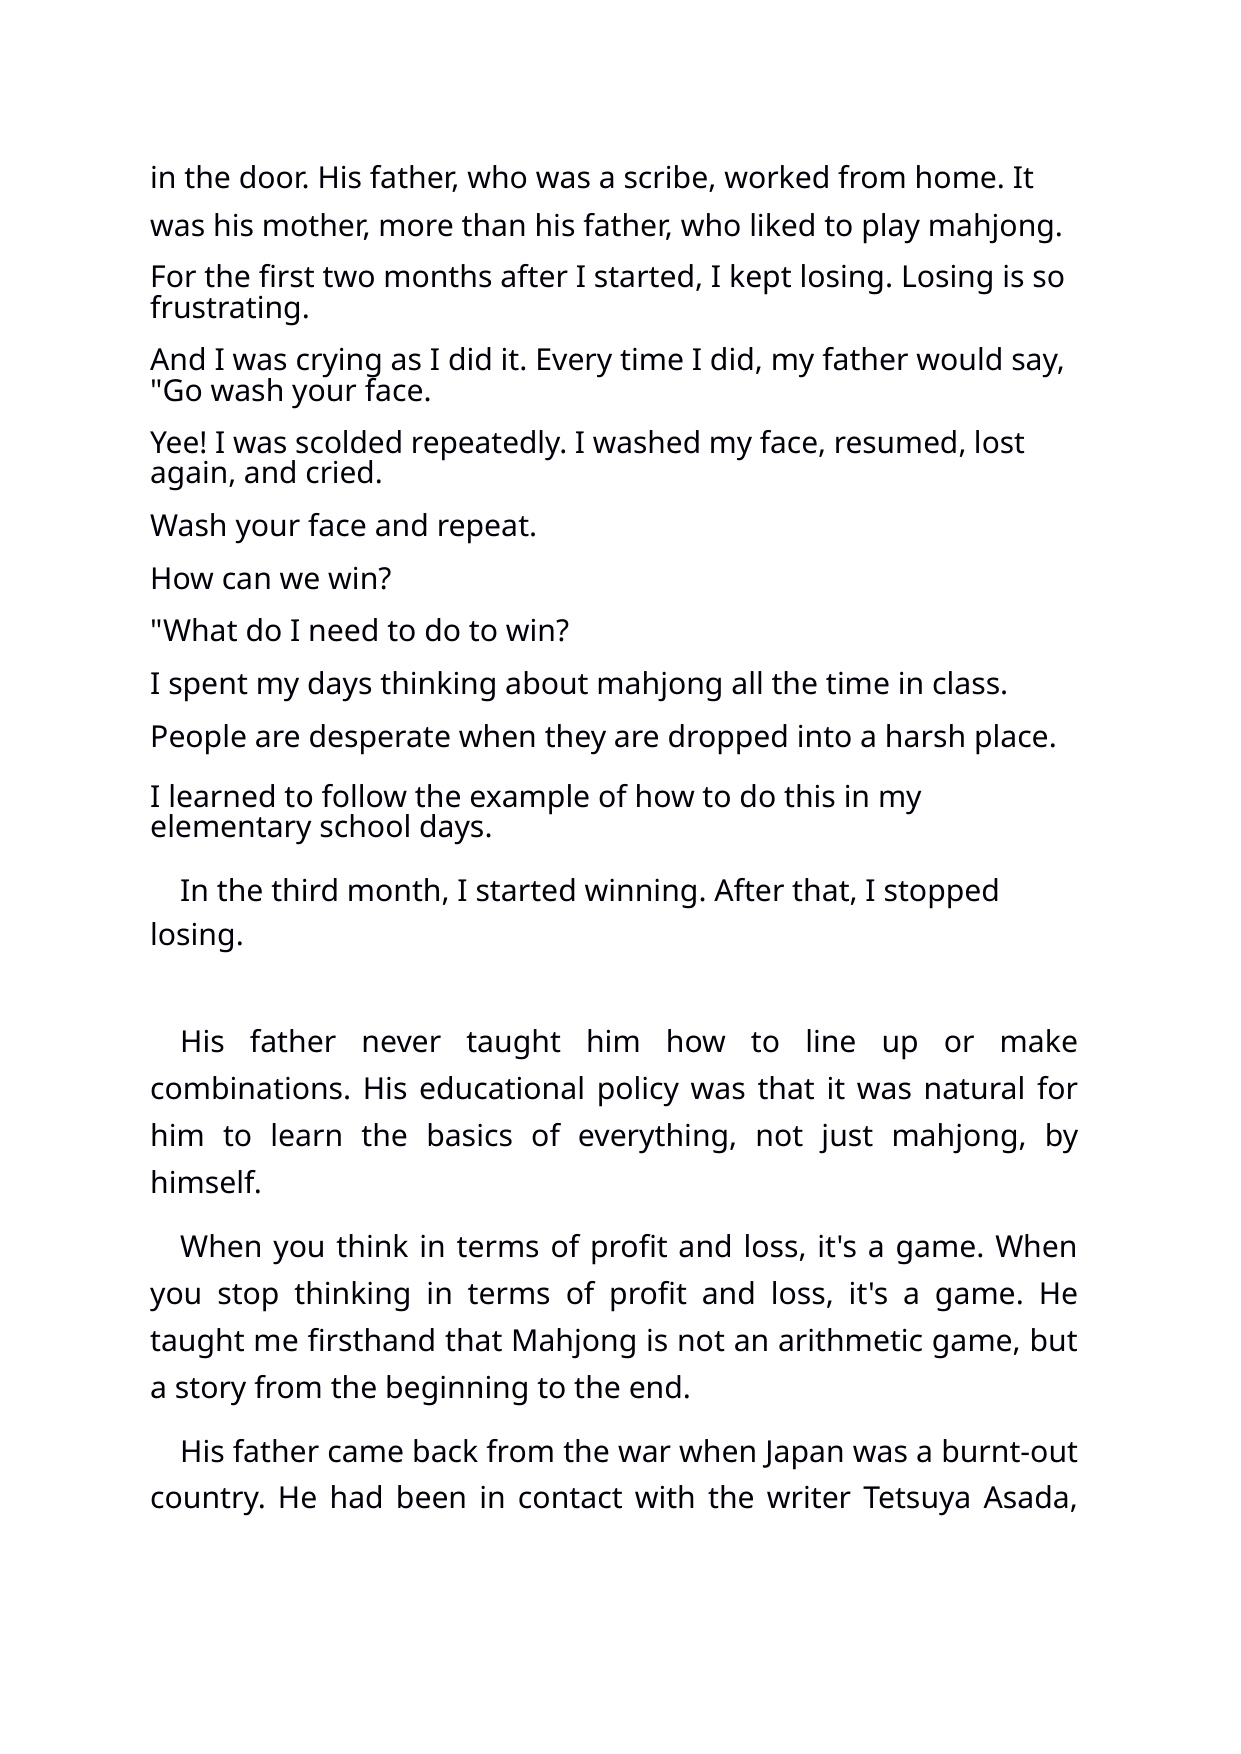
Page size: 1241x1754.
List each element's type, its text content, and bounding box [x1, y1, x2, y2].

text I learned to follow the example of how to do this in my elementary school days. [150, 783, 1090, 844]
text In the third month, I started winning. After that, I stopped losing. [150, 866, 1050, 954]
text And I was crying as I did it. Every time I did, my father would say, "Go wash your face. [150, 347, 1090, 407]
text For the first two months after I started, I kept losing. Losing is so frustrating. [150, 264, 1090, 324]
text Yee! I was scolded repeatedly. I washed my face, resumed, lost again, and cried. [150, 429, 1090, 490]
text His father never taught him how to line up or make combinations. His educational policy was that it was natural for him to learn the basics of everything, not just mahjong, by himself. [150, 1015, 1079, 1203]
text in the door. His father, who was a scribe, worked from home. It was his mother, more than his father, who liked to play mahjong. [150, 150, 1079, 246]
text I spent my days thinking about mahjong all the time in class. [150, 670, 1090, 701]
text "What do I need to do to win? [150, 618, 1090, 648]
text People are desperate when they are dropped into a harsh place. [150, 723, 1090, 753]
text His father came back from the war when Japan was a burnt-out country. He had been in contact with the writer Tetsuya Asada, [150, 1424, 1079, 1518]
text Wash your face and repeat. [150, 512, 1090, 543]
text How can we win? [150, 565, 1090, 595]
text When you think in terms of profit and loss, it's a game. When you stop thinking in terms of profit and loss, it's a game. He taught me firsthand that Mahjong is not an arithmetic game, but a story from the beginning to the end. [150, 1220, 1079, 1407]
